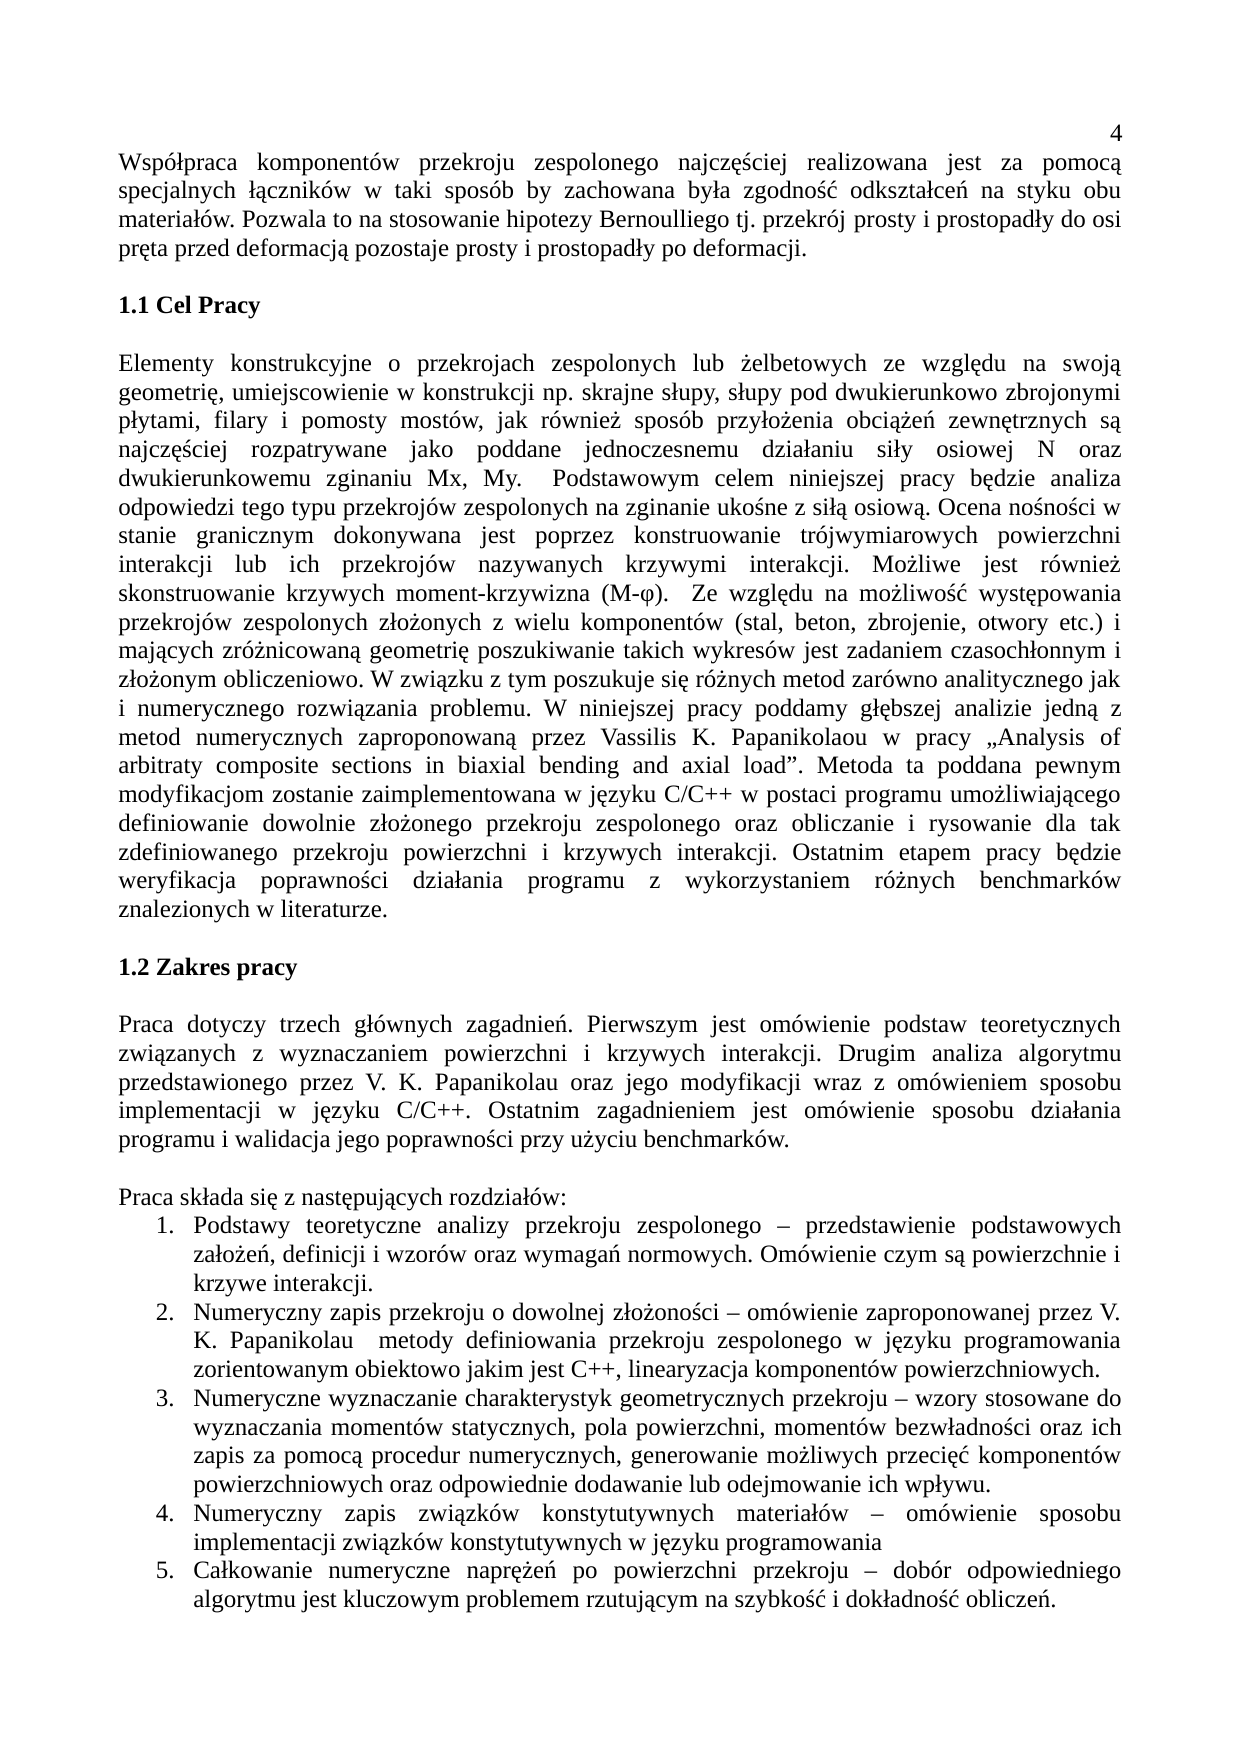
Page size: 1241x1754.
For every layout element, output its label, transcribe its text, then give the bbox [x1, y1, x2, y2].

list 1.1 Cel Pracy [118, 291, 1122, 319]
list Całkowanie numeryczne naprężeń po powierzchni przekroju – dobór odpowiedniego algorytmu jest kluczowym problemem rzutującym na szybkość i dokładność obliczeń. [156, 1556, 1122, 1613]
list Podstawy teoretyczne analizy przekroju zespolonego – przedstawienie podstawowych założeń, definicji i wzorów oraz wymagań normowych. Omówienie czym są powierzchnie i krzywe interakcji. [156, 1211, 1122, 1297]
text Współpraca komponentów przekroju zespolonego najczęściej realizowana jest za pomocą specjalnych łączników w taki sposób by zachowana była zgodność odkształceń na styku obu materiałów. Pozwala to na stosowanie hipotezy Bernoulliego tj. przekrój prosty i prostopadły do osi pręta przed deformacją pozostaje prosty i prostopadły po deformacji. [118, 147, 1122, 262]
list Numeryczne wyznaczanie charakterystyk geometrycznych przekroju – wzory stosowane do wyznaczania momentów statycznych, pola powierzchni, momentów bezwładności oraz ich zapis za pomocą procedur numerycznych, generowanie możliwych przecięć komponentów powierzchniowych oraz odpowiednie dodawanie lub odejmowanie ich wpływu. [156, 1383, 1122, 1498]
text Praca składa się z następujących rozdziałów: [118, 1182, 1122, 1211]
list Numeryczny zapis przekroju o dowolnej złożoności – omówienie zaproponowanej przez V. K. Papanikolau metody definiowania przekroju zespolonego w języku programowania zorientowanym obiektowo jakim jest C++, linearyzacja komponentów powierzchniowych. [156, 1297, 1122, 1383]
list Numeryczny zapis związków konstytutywnych materiałów – omówienie sposobu implementacji związków konstytutywnych w języku programowania [156, 1498, 1122, 1556]
text 1.2 Zakres pracy [118, 952, 1122, 981]
text Elementy konstrukcyjne o przekrojach zespolonych lub żelbetowych ze względu na swoją geometrię, umiejscowienie w konstrukcji np. skrajne słupy, słupy pod dwukierunkowo zbrojonymi płytami, filary i pomosty mostów, jak również sposób przyłożenia obciążeń zewnętrznych są najczęściej rozpatrywane jako poddane jednoczesnemu działaniu siły osiowej N oraz dwukierunkowemu zginaniu Mx, My. Podstawowym celem niniejszej pracy będzie analiza odpowiedzi tego typu przekrojów zespolonych na zginanie ukośne z siłą osiową. Ocena nośności w stanie granicznym dokonywana jest poprzez konstruowanie trójwymiarowych powierzchni interakcji lub ich przekrojów nazywanych krzywymi interakcji. Możliwe jest również skonstruowanie krzywych moment-krzywizna (M-φ). Ze względu na możliwość występowania przekrojów zespolonych złożonych z wielu komponentów (stal, beton, zbrojenie, otwory etc.) i mających zróżnicowaną geometrię poszukiwanie takich wykresów jest zadaniem czasochłonnym i złożonym obliczeniowo. W związku z tym poszukuje się różnych metod zarówno analitycznego jak i numerycznego rozwiązania problemu. W niniejszej pracy poddamy głębszej analizie jedną z metod numerycznych zaproponowaną przez Vassilis K. Papanikolaou w pracy „Analysis of arbitraty composite sections in biaxial bending and axial load”. Metoda ta poddana pewnym modyfikacjom zostanie zaimplementowana w języku C/C++ w postaci programu umożliwiającego definiowanie dowolnie złożonego przekroju zespolonego oraz obliczanie i rysowanie dla tak zdefiniowanego przekroju powierzchni i krzywych interakcji. Ostatnim etapem pracy będzie weryfikacja poprawności działania programu z wykorzystaniem różnych benchmarków znalezionych w literaturze. [118, 348, 1122, 923]
text Praca dotyczy trzech głównych zagadnień. Pierwszym jest omówienie podstaw teoretycznych związanych z wyznaczaniem powierzchni i krzywych interakcji. Drugim analiza algorytmu przedstawionego przez V. K. Papanikolau oraz jego modyfikacji wraz z omówieniem sposobu implementacji w języku C/C++. Ostatnim zagadnieniem jest omówienie sposobu działania programu i walidacja jego poprawności przy użyciu benchmarków. [118, 1009, 1122, 1153]
text 4 [118, 118, 1122, 147]
